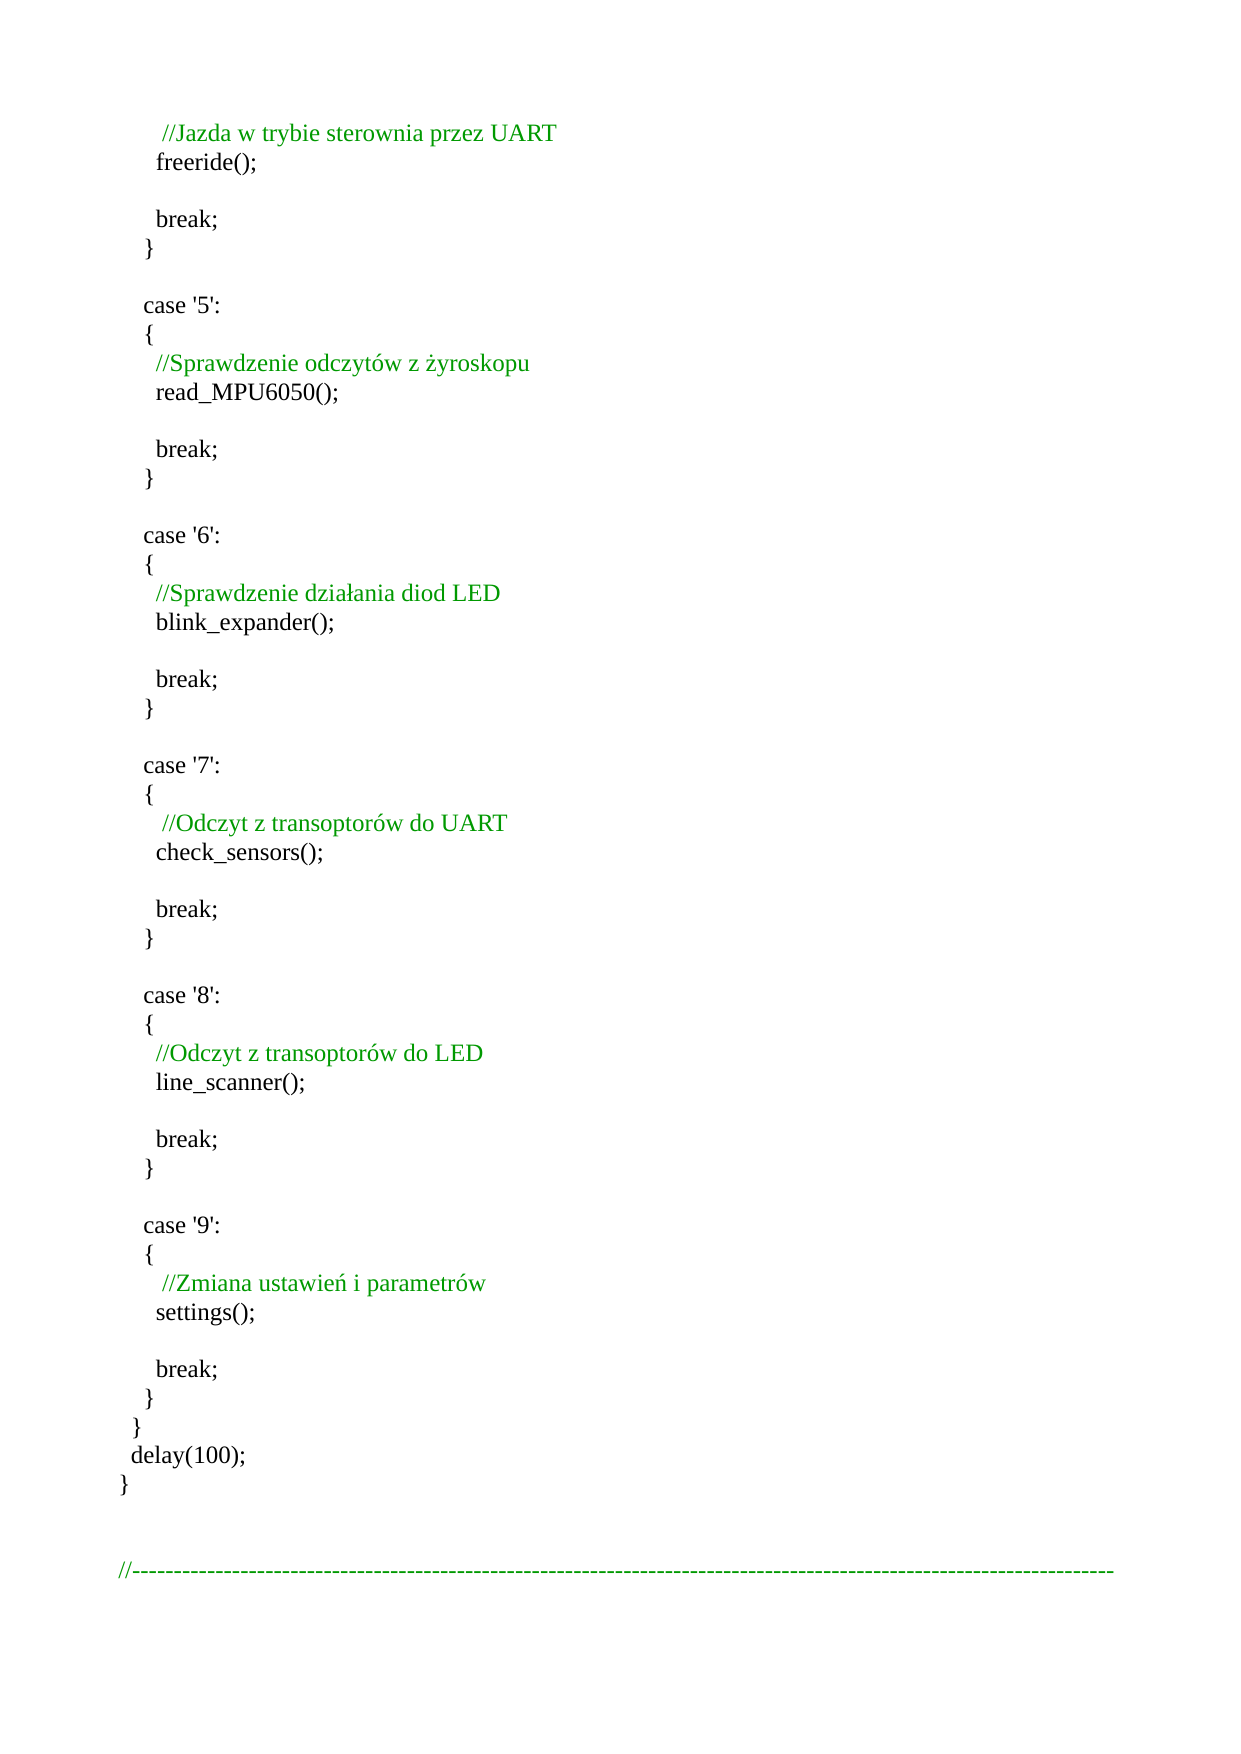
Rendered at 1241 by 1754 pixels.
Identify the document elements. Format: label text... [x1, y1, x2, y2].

text break; [118, 434, 1122, 463]
text //Odczyt z transoptorów do LED [118, 1038, 1122, 1067]
text break; [118, 1124, 1122, 1153]
text case '6': [118, 521, 1122, 549]
text case '7': [118, 751, 1122, 779]
text { [118, 319, 1122, 348]
text { [118, 1009, 1122, 1038]
text //---------------------------------------------------------------------------------------------------------------------- [118, 1556, 1122, 1584]
text { [118, 1239, 1122, 1268]
text break; [118, 894, 1122, 923]
text //Sprawdzenie działania diod LED [118, 578, 1122, 607]
text break; [118, 664, 1122, 693]
text case '5': [118, 291, 1122, 319]
text } [118, 1469, 1122, 1498]
text } [118, 233, 1122, 262]
text line_scanner(); [118, 1067, 1122, 1096]
text } [118, 923, 1122, 952]
text } [118, 1153, 1122, 1182]
text } [118, 693, 1122, 722]
text freeride(); [118, 147, 1122, 176]
text //Jazda w trybie sterownia przez UART [118, 118, 1122, 147]
text delay(100); [118, 1441, 1122, 1469]
text break; [118, 1354, 1122, 1383]
text //Sprawdzenie odczytów z żyroskopu [118, 348, 1122, 377]
text case '8': [118, 981, 1122, 1009]
text } [118, 463, 1122, 492]
text blink_expander(); [118, 607, 1122, 636]
text case '9': [118, 1211, 1122, 1239]
text } [118, 1412, 1122, 1441]
text //Zmiana ustawień i parametrów [118, 1268, 1122, 1297]
text { [118, 549, 1122, 578]
text settings(); [118, 1297, 1122, 1326]
text break; [118, 204, 1122, 233]
text } [118, 1383, 1122, 1412]
text check_sensors(); [118, 837, 1122, 866]
text read_MPU6050(); [118, 377, 1122, 406]
text { [118, 779, 1122, 808]
text //Odczyt z transoptorów do UART [118, 808, 1122, 837]
